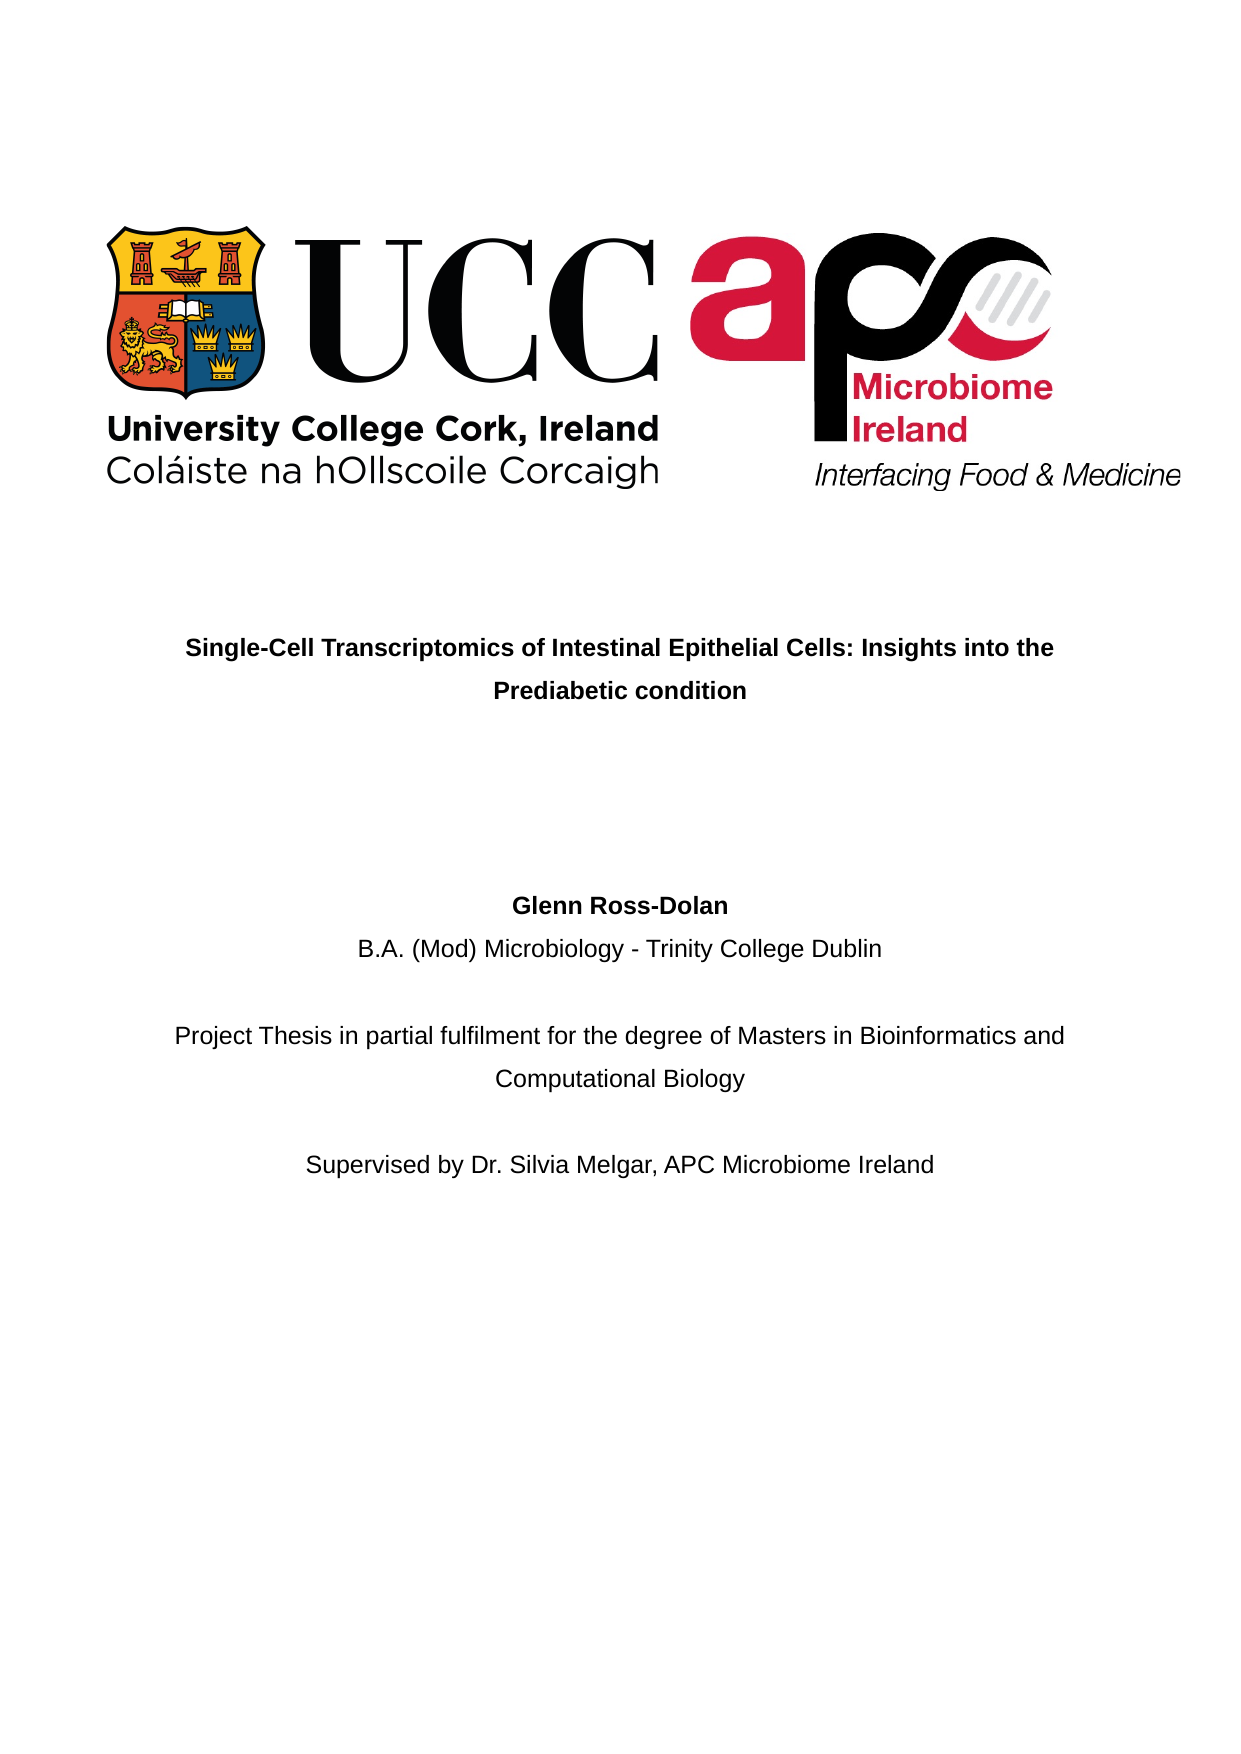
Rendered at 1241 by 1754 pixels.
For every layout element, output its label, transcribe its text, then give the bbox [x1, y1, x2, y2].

picture [690, 233, 1181, 491]
text Single-Cell Transcriptomics of Intestinal Epithelial Cells: Insights into the Prediabetic condition [118, 633, 1122, 704]
text Supervised by Dr. Silvia Melgar, APC Microbiome Ireland [118, 1150, 1122, 1179]
text Project Thesis in partial fulfilment for the degree of Masters in Bioinformatics and Computational Biology [118, 1021, 1122, 1093]
picture [106, 226, 658, 489]
text B.A. (Mod) Microbiology - Trinity College Dublin [118, 934, 1122, 963]
text Glenn Ross-Dolan [118, 891, 1122, 920]
